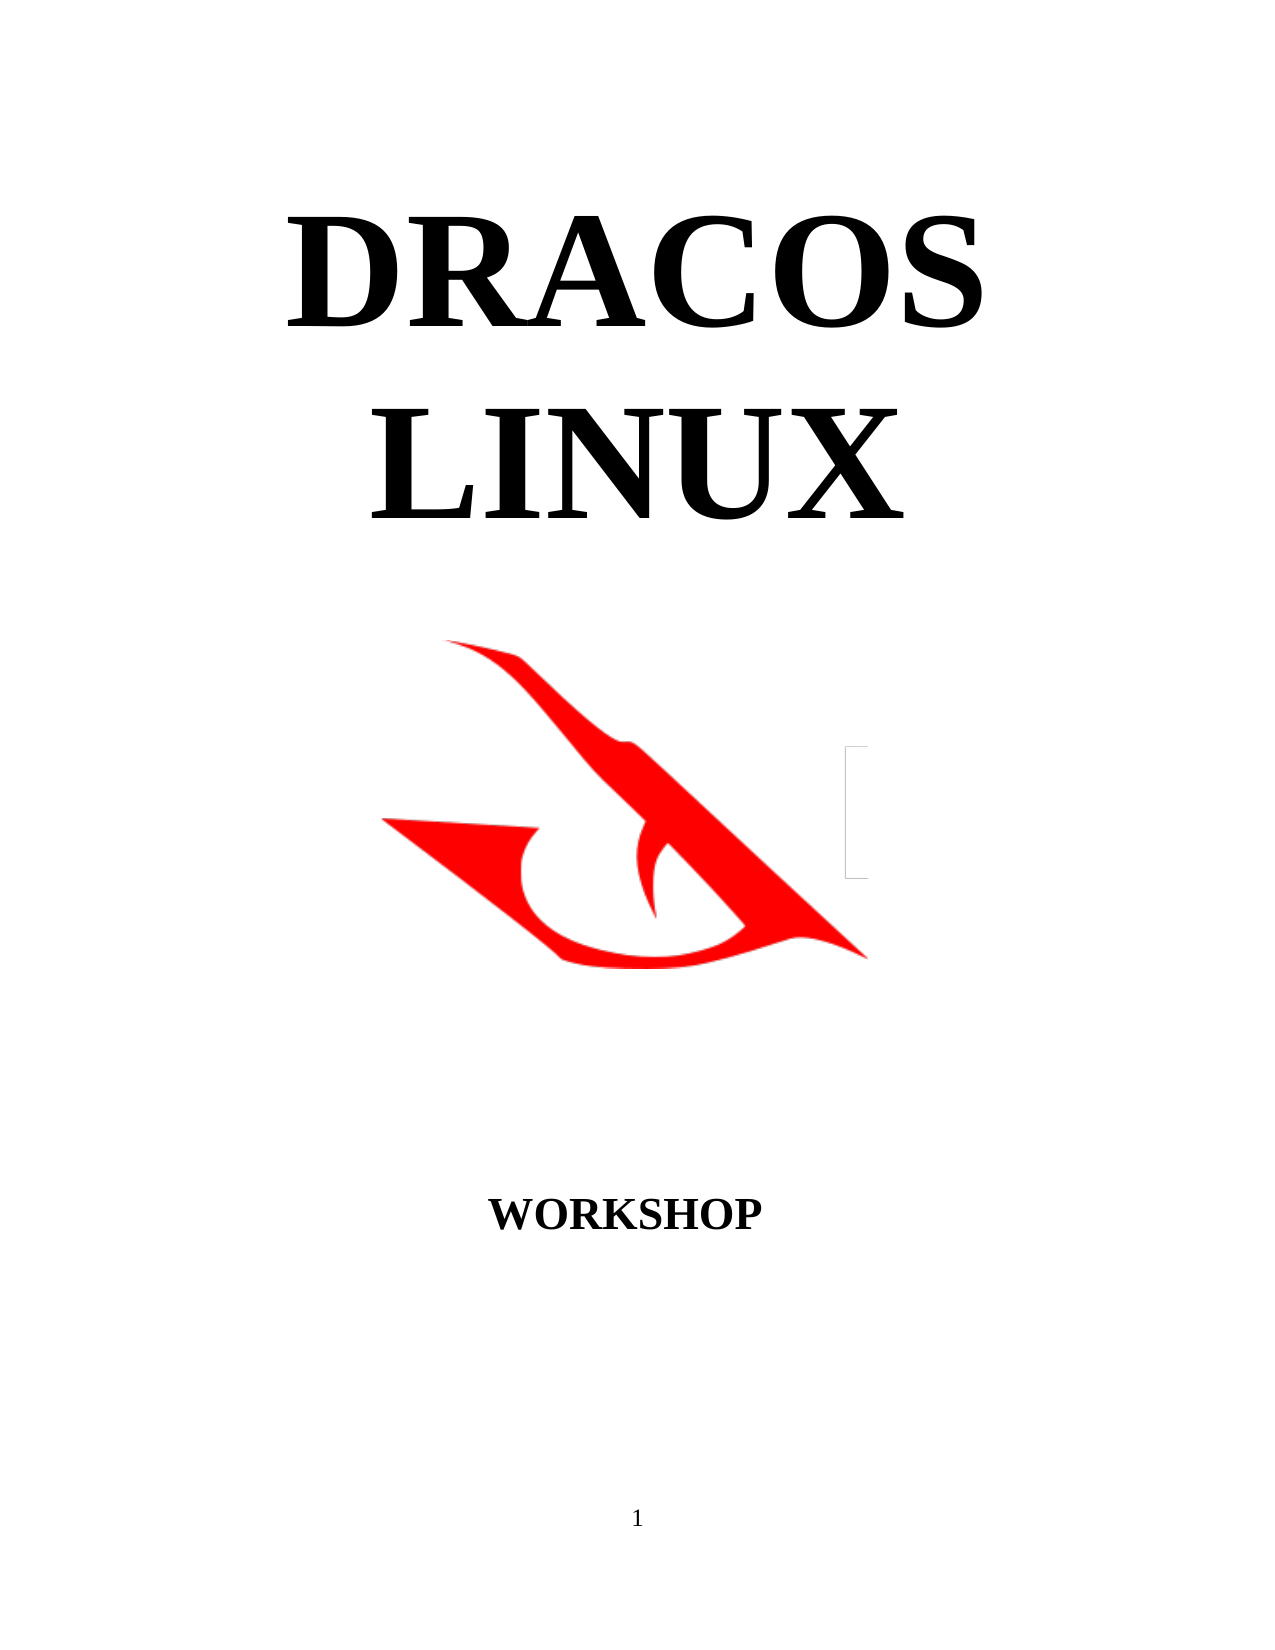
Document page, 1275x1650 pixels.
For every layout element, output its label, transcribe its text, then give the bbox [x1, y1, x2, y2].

picture [381, 640, 868, 969]
text WORKSHOP [118, 1187, 1157, 1239]
text DRACOS LINUX [118, 171, 1157, 554]
